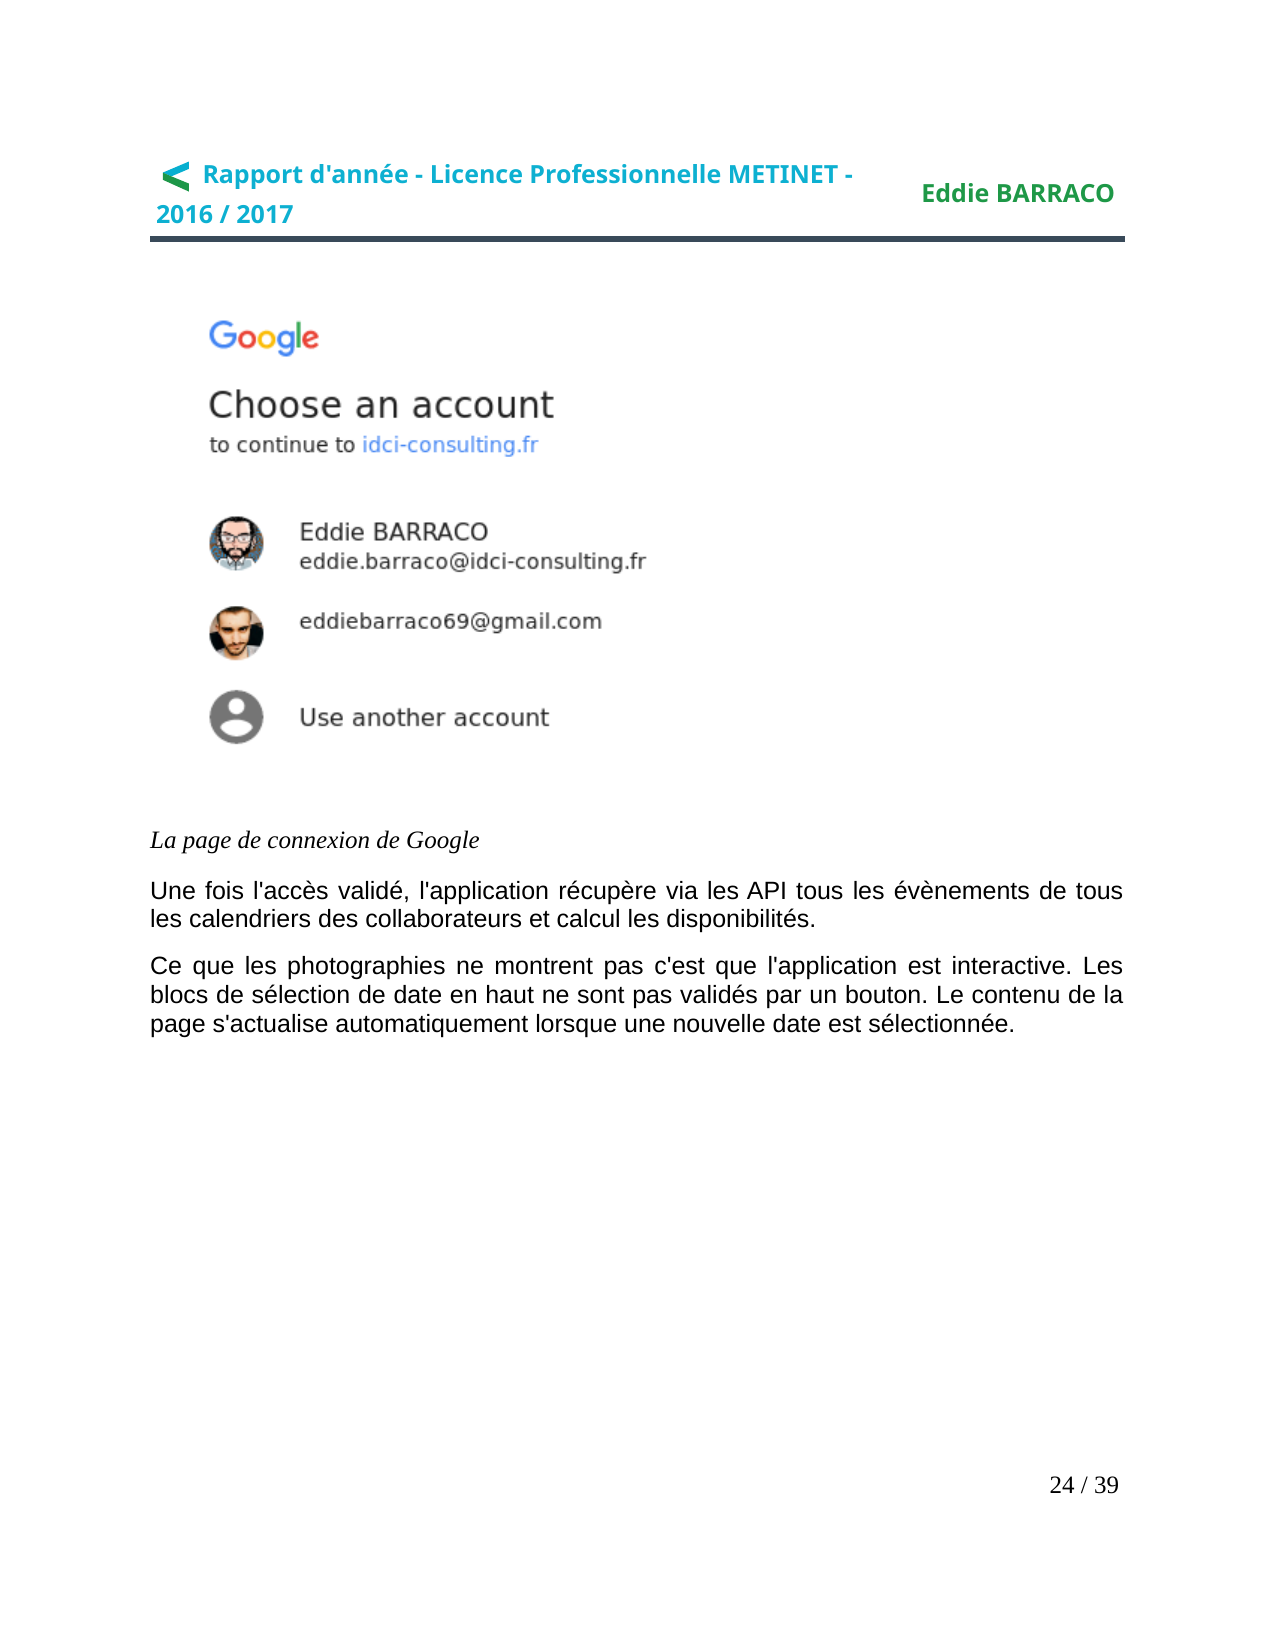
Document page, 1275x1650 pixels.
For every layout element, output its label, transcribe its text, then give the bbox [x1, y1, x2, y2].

picture [150, 250, 823, 813]
text Une fois l'accès validé, l'application récupère via les API tous les évènements de tous les calendriers des collaborateurs et calcul les disponibilités. [150, 876, 1125, 933]
text La page de connexion de Google [150, 826, 1125, 854]
text Ce que les photographies ne montrent pas c'est que l'application est interactive. Les blocs de sélection de date en haut ne sont pas validés par un bouton. Le contenu de la page s'actualise automatiquement lorsque une nouvelle date est sélectionnée. [150, 951, 1125, 1037]
